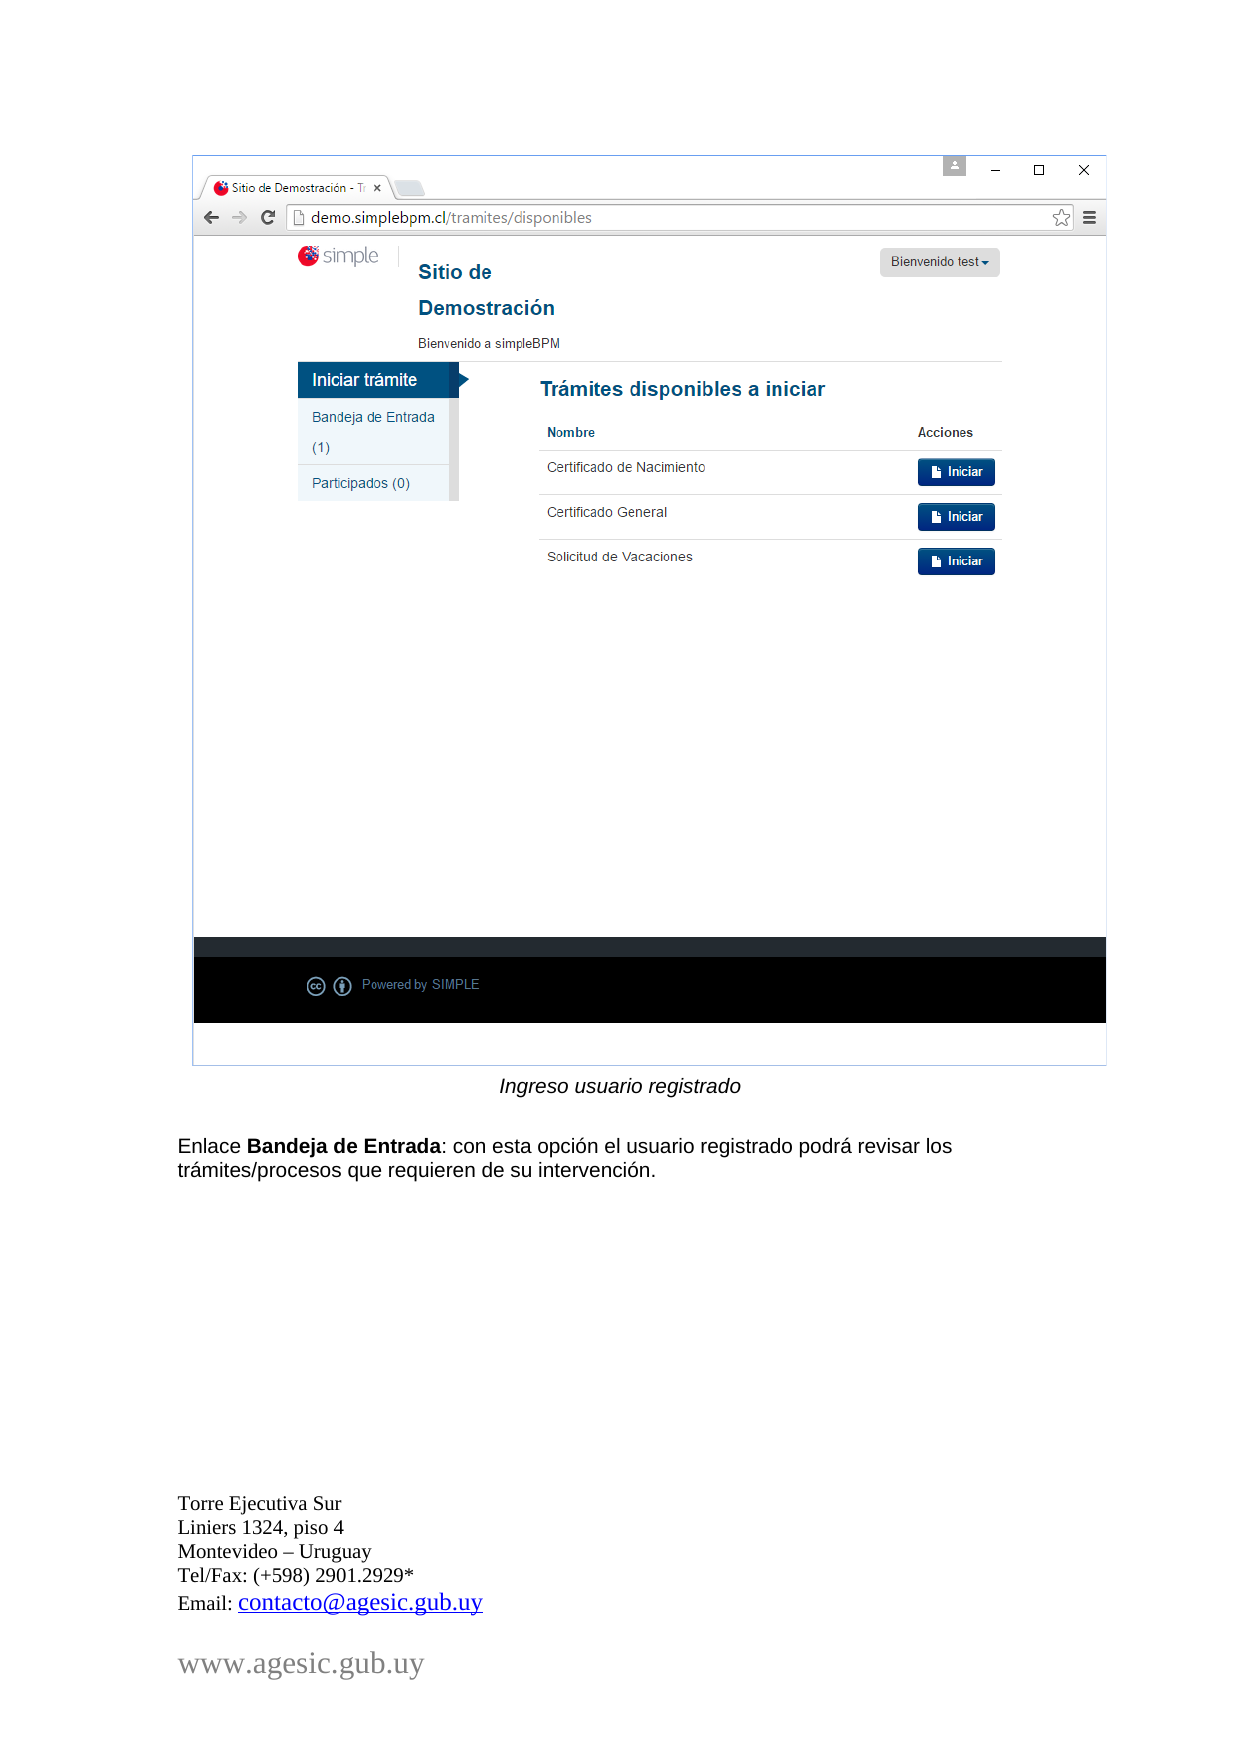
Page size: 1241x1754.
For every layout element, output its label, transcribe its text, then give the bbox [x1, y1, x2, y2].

text Enlace Bandeja de Entrada: con esta opción el usuario registrado podrá revisar los trámites/procesos que requieren de su intervención. [177, 1134, 1063, 1182]
text Ingreso usuario registrado [177, 1073, 1063, 1097]
picture [192, 155, 1107, 1066]
